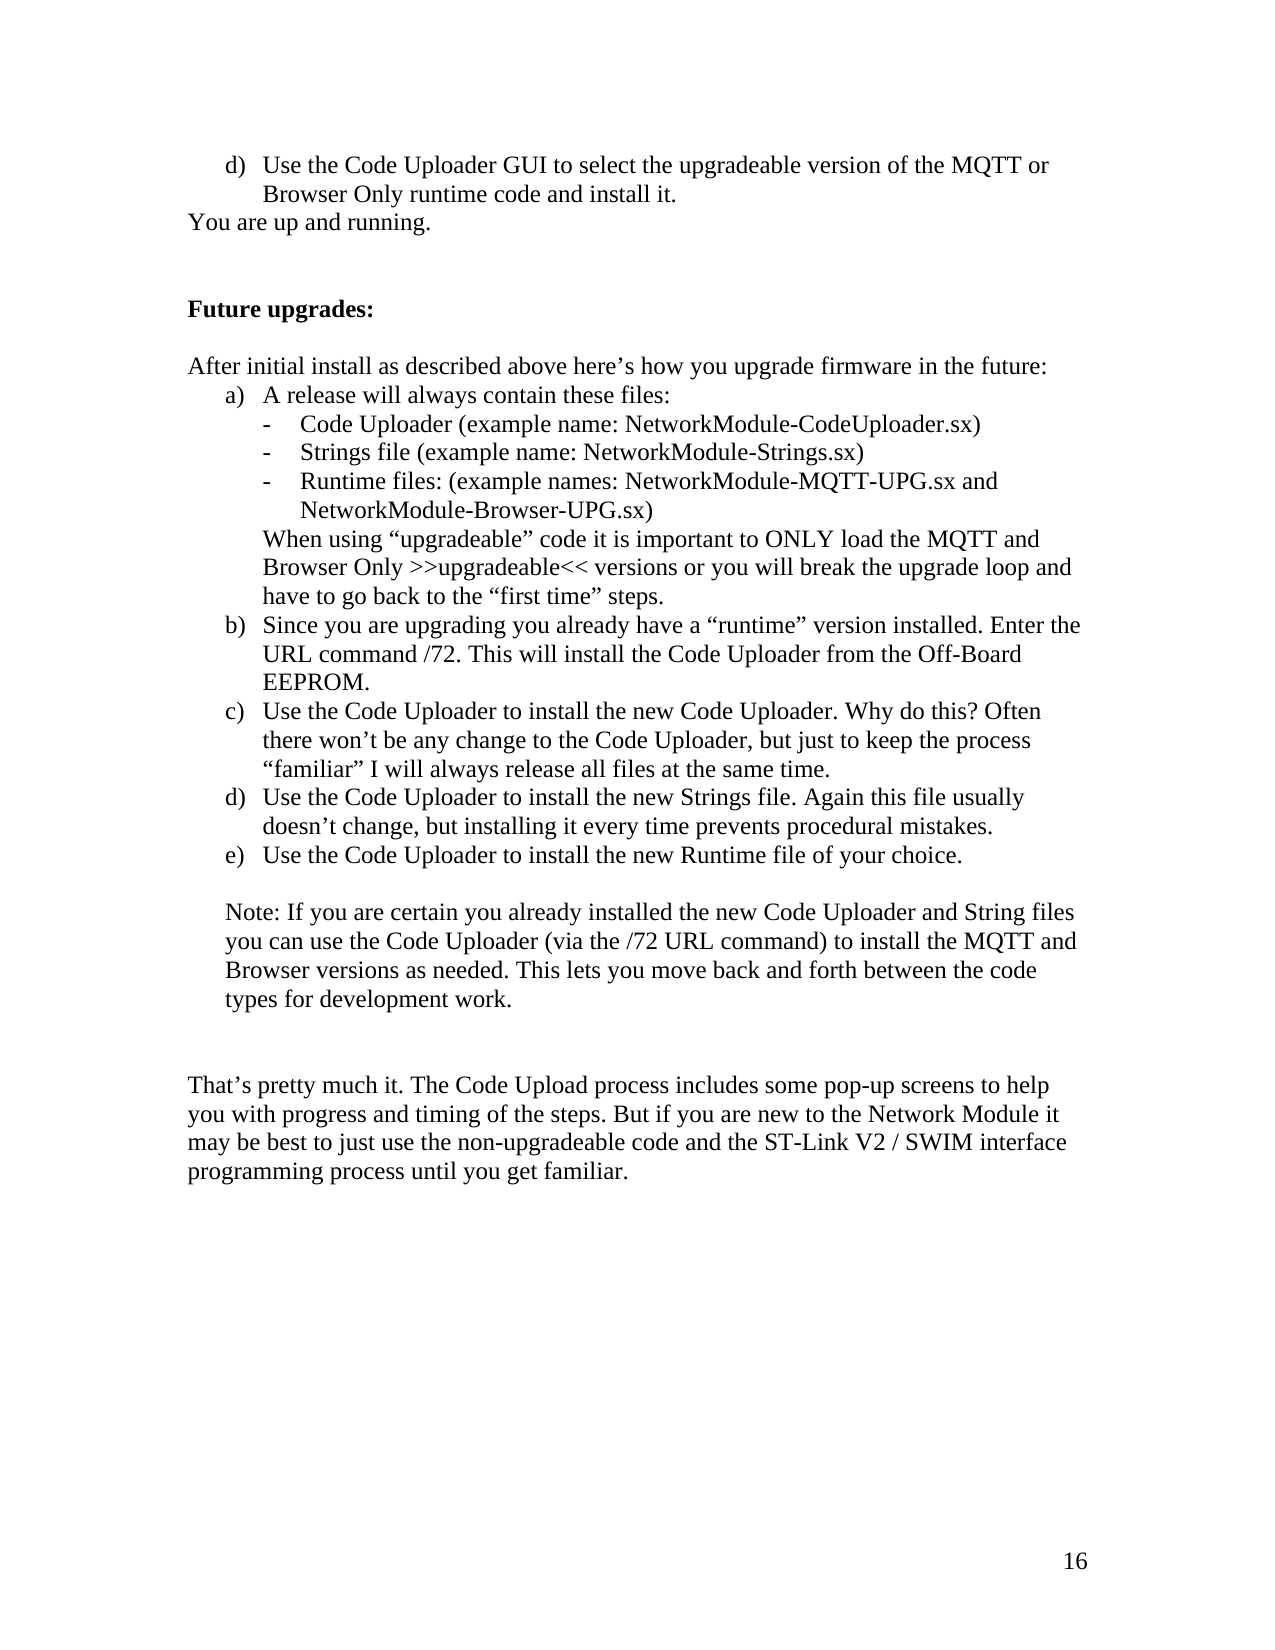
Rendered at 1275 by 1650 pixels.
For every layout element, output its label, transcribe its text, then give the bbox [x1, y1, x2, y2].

text That’s pretty much it. The Code Upload process includes some pop-up screens to help you with progress and timing of the steps. But if you are new to the Network Module it may be best to just use the non-upgradeable code and the ST-Link V2 / SWIM interface programming process until you get familiar. [187, 1070, 1087, 1185]
list Code Uploader (example name: NetworkModule-CodeUploader.sx) [262, 409, 1087, 437]
text When using “upgradeable” code it is important to ONLY load the MQTT and Browser Only >>upgradeable<< versions or you will break the upgrade loop and have to go back to the “first time” steps. [262, 524, 1087, 610]
list Use the Code Uploader GUI to select the upgradeable version of the MQTT or Browser Only runtime code and install it. [225, 150, 1087, 207]
list Since you are upgrading you already have a “runtime” version installed. Enter the URL command /72. This will install the Code Uploader from the Off-Board EEPROM. [225, 610, 1087, 696]
list Use the Code Uploader to install the new Code Uploader. Why do this? Often there won’t be any change to the Code Uploader, but just to keep the process “familiar” I will always release all files at the same time. [225, 696, 1087, 782]
list Strings file (example name: NetworkModule-Strings.sx) [262, 437, 1087, 466]
list Runtime files: (example names: NetworkModule-MQTT-UPG.sx and NetworkModule-Browser-UPG.sx) [262, 466, 1087, 524]
text You are up and running. [187, 207, 1087, 236]
text After initial install as described above here’s how you upgrade firmware in the future: [187, 351, 1087, 380]
list Use the Code Uploader to install the new Runtime file of your choice. [225, 840, 1087, 869]
text Note: If you are certain you already installed the new Code Uploader and String files you can use the Code Uploader (via the /72 URL command) to install the MQTT and Browser versions as needed. This lets you move back and forth between the code types for development work. [225, 897, 1087, 1012]
list Use the Code Uploader to install the new Strings file. Again this file usually doesn’t change, but installing it every time prevents procedural mistakes. [225, 782, 1087, 840]
list A release will always contain these files: [225, 380, 1087, 409]
text Future upgrades: [187, 294, 1087, 322]
